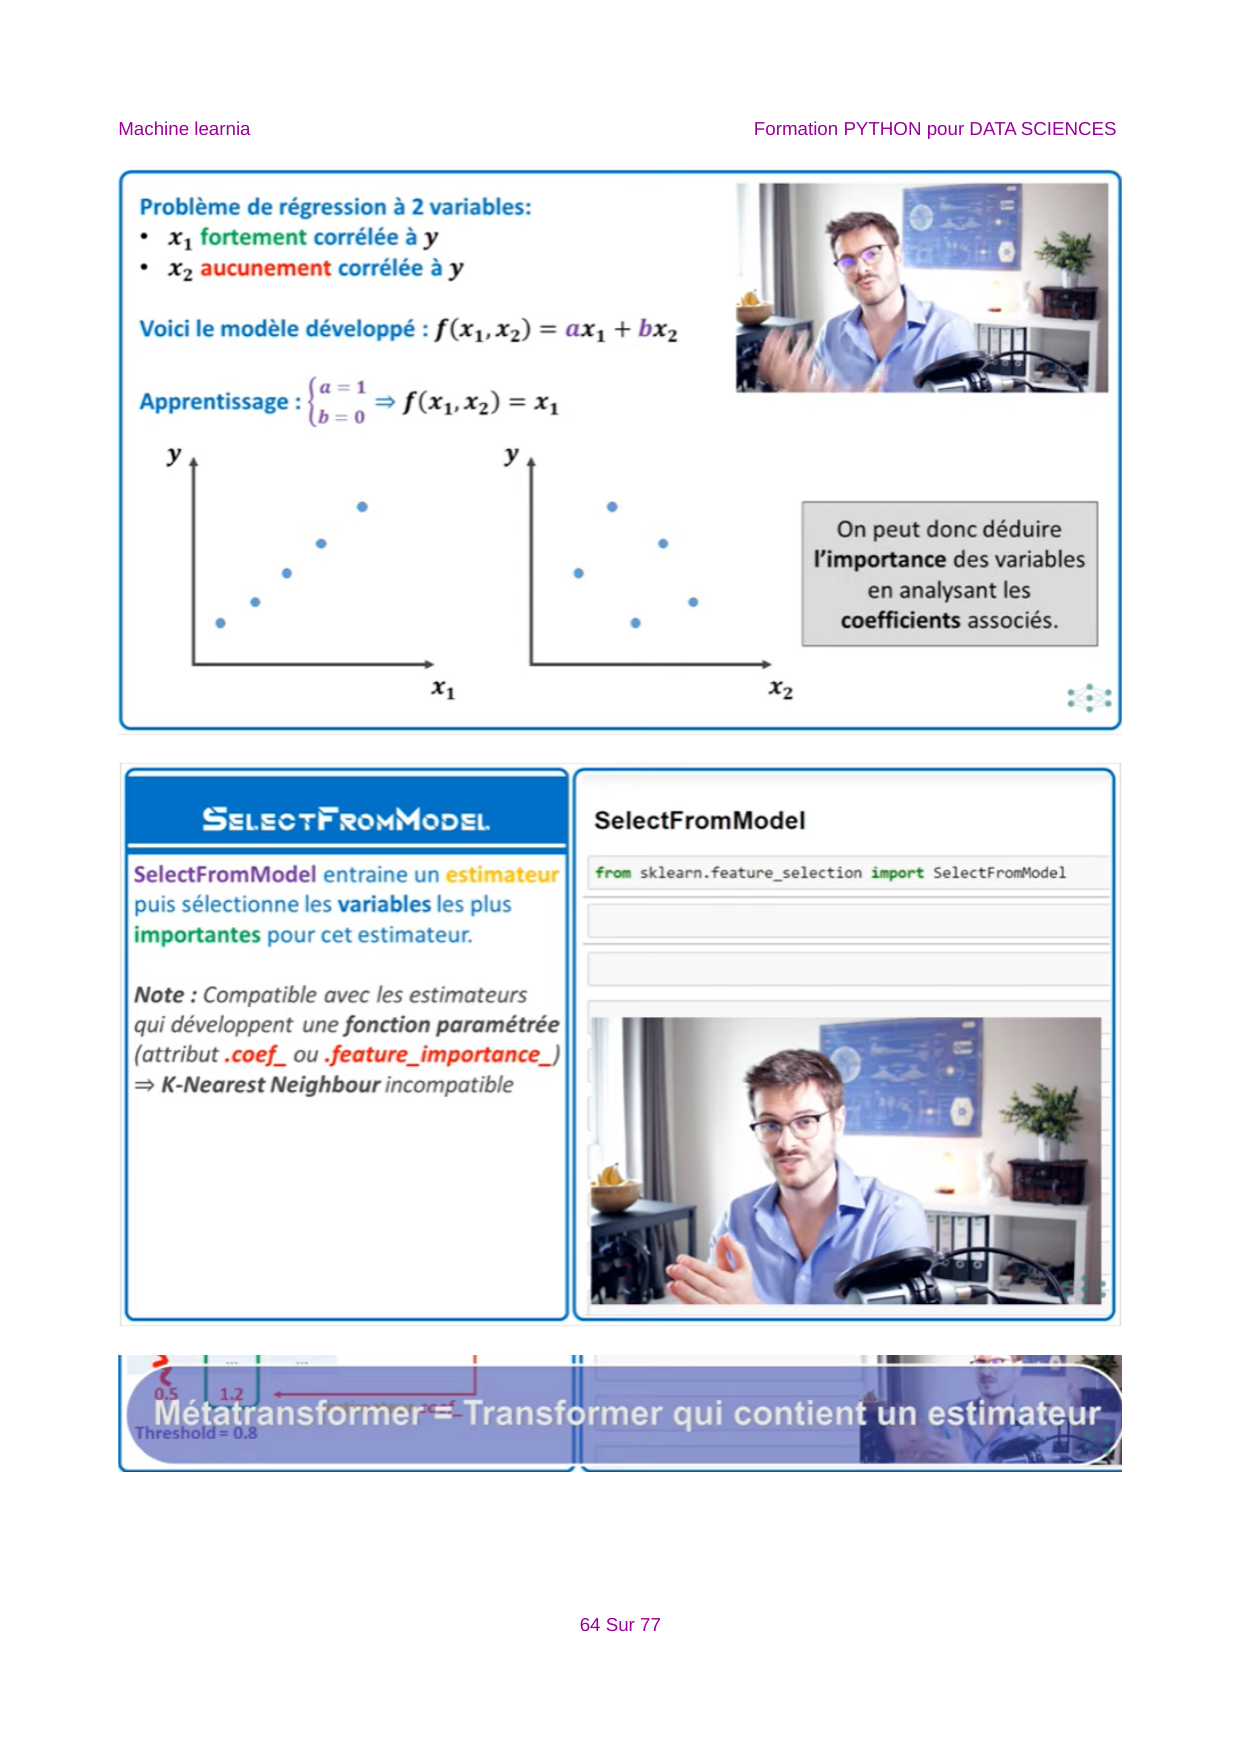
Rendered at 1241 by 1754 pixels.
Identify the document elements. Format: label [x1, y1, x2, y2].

picture [118, 762, 1122, 1327]
picture [118, 169, 1122, 735]
picture [118, 1355, 1122, 1472]
